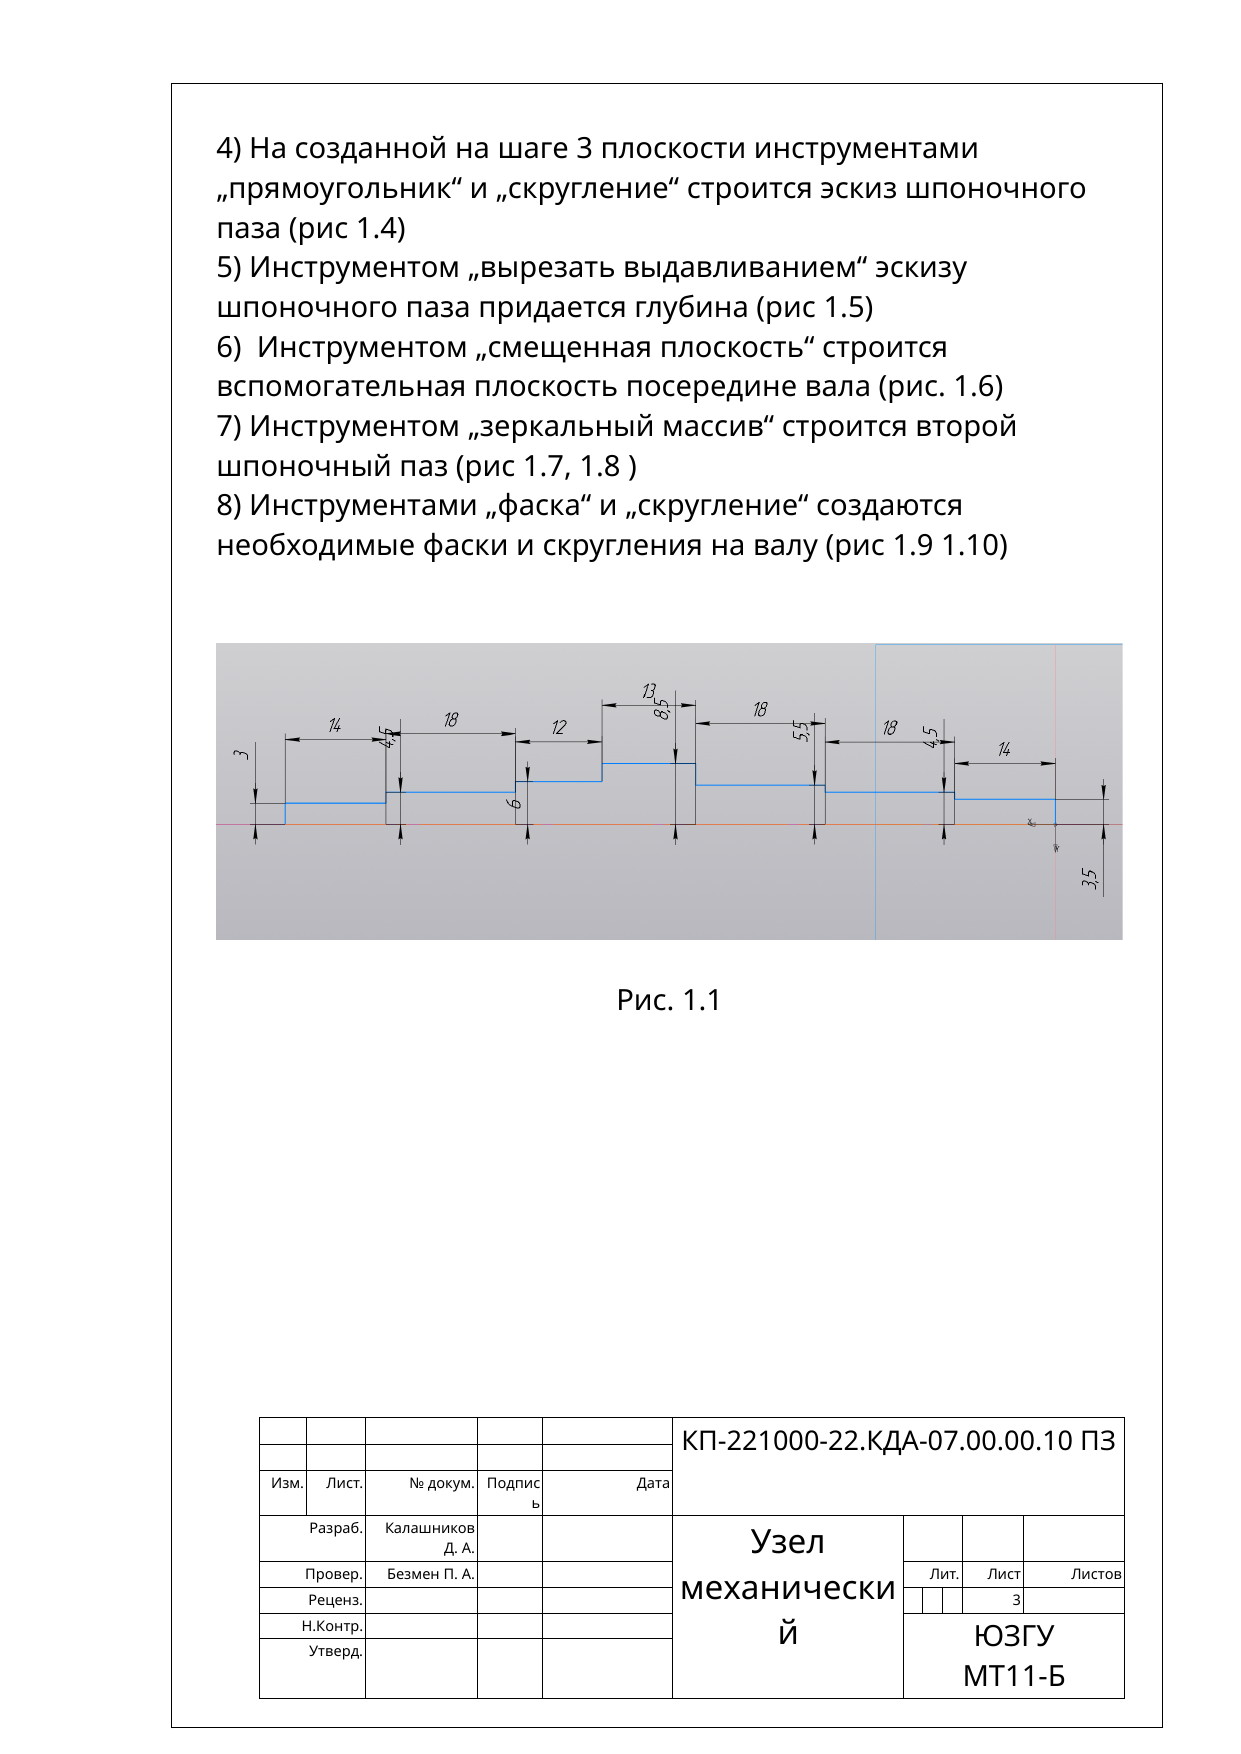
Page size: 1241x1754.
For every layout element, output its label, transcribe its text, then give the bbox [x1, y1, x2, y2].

text Рис. 1.1 [216, 979, 1123, 1019]
text 4) На созданной на шаге 3 плоскости инструментами „прямоугольник“ и „скругление“ строится эскиз шпоночного паза (рис 1.4) [216, 127, 1123, 247]
text 8) Инструментами „фаска“ и „скругление“ создаются необходимые фаски и скругления на валу (рис 1.9 1.10) [216, 485, 1123, 564]
text 5) Инструментом „вырезать выдавливанием“ эскизу шпоночного паза придается глубина (рис 1.5) [216, 247, 1123, 326]
picture [216, 643, 1123, 940]
text 6) Инструментом „смещенная плоскость“ строится вспомогательная плоскость посередине вала (рис. 1.6) [216, 326, 1123, 405]
text 7) Инструментом „зеркальный массив“ строится второй шпоночный паз (рис 1.7, 1.8 ) [216, 405, 1123, 485]
